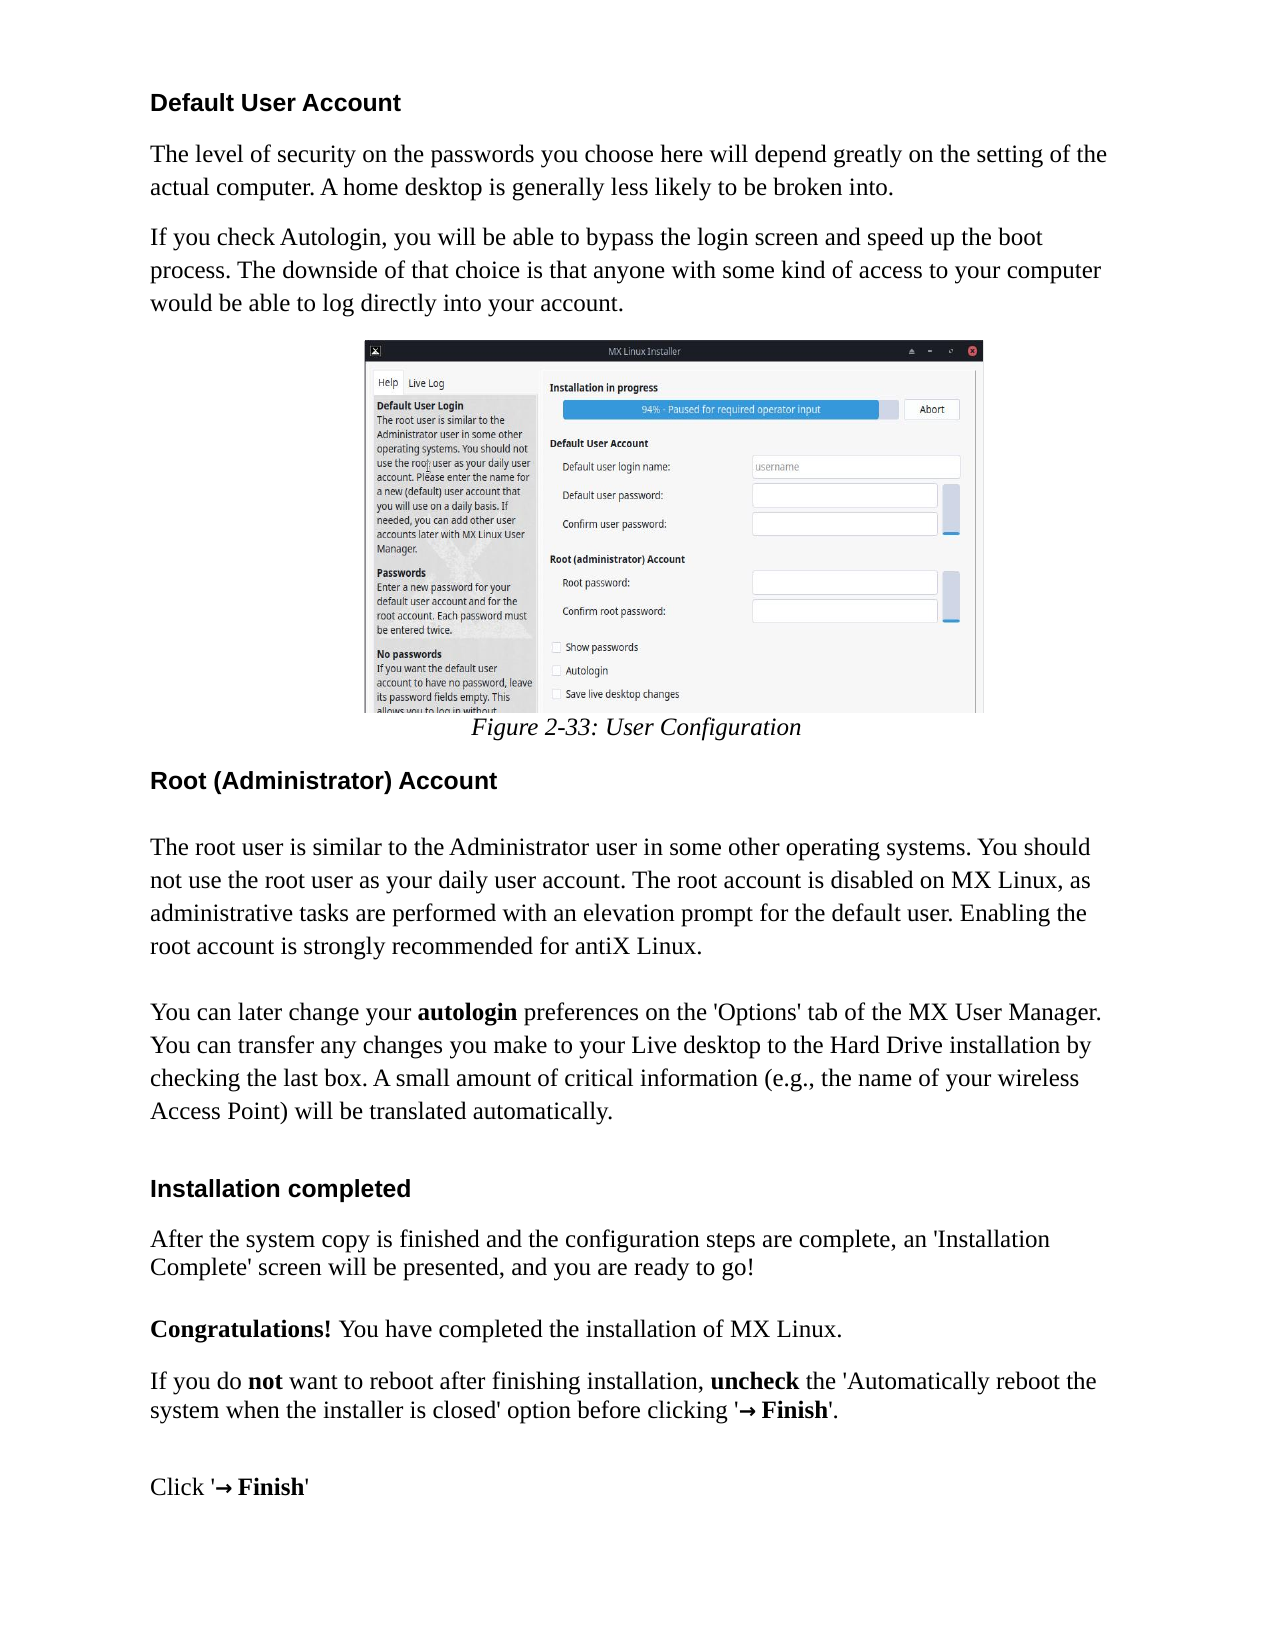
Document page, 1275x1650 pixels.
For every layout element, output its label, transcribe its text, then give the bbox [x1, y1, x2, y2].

text The root user is similar to the Administrator user in some other operating systems. You should not use the root user as your daily user account. The root account is disabled on MX Linux, as administrative tasks are performed with an elevation prompt for the default user. Enabling the root account is strongly recommended for antiX Linux. [150, 832, 1125, 960]
text If you do not want to reboot after finishing installation, uncheck the 'Automatically reboot the system when the installer is closed' option before clicking '→ Finish'. [150, 1366, 1125, 1424]
text After the system copy is finished and the configuration steps are complete, an 'Installation Complete' screen will be presented, and you are ready to go! [150, 1224, 1125, 1281]
text If you check Autologin, you will be able to bypass the login screen and speed up the boot process. The downside of that choice is that anyone with some kind of access to your computer would be able to log directly into your account. [150, 222, 1125, 317]
text The level of security on the passwords you choose here will depend greatly on the setting of the actual computer. A home desktop is generally less likely to be broken into. [150, 139, 1125, 201]
text You can later change your autologin preferences on the 'Options' tab of the MX User Manager. You can transfer any changes you make to your Live desktop to the Hard Drive installation by checking the last box. A small amount of critical information (e.g., the name of your wireless Access Point) will be translated automatically. [150, 997, 1125, 1125]
text Congratulations! You have completed the installation of MX Linux. [150, 1314, 1125, 1343]
subtitle Installation completed [150, 1174, 1125, 1203]
subtitle Default User Account [150, 88, 1125, 117]
text Figure 2-33: User Configuration [150, 350, 1125, 741]
subtitle Root (Administrator) Account [150, 766, 1125, 794]
picture [364, 340, 984, 713]
text Click '→ Finish' [150, 1472, 1125, 1501]
